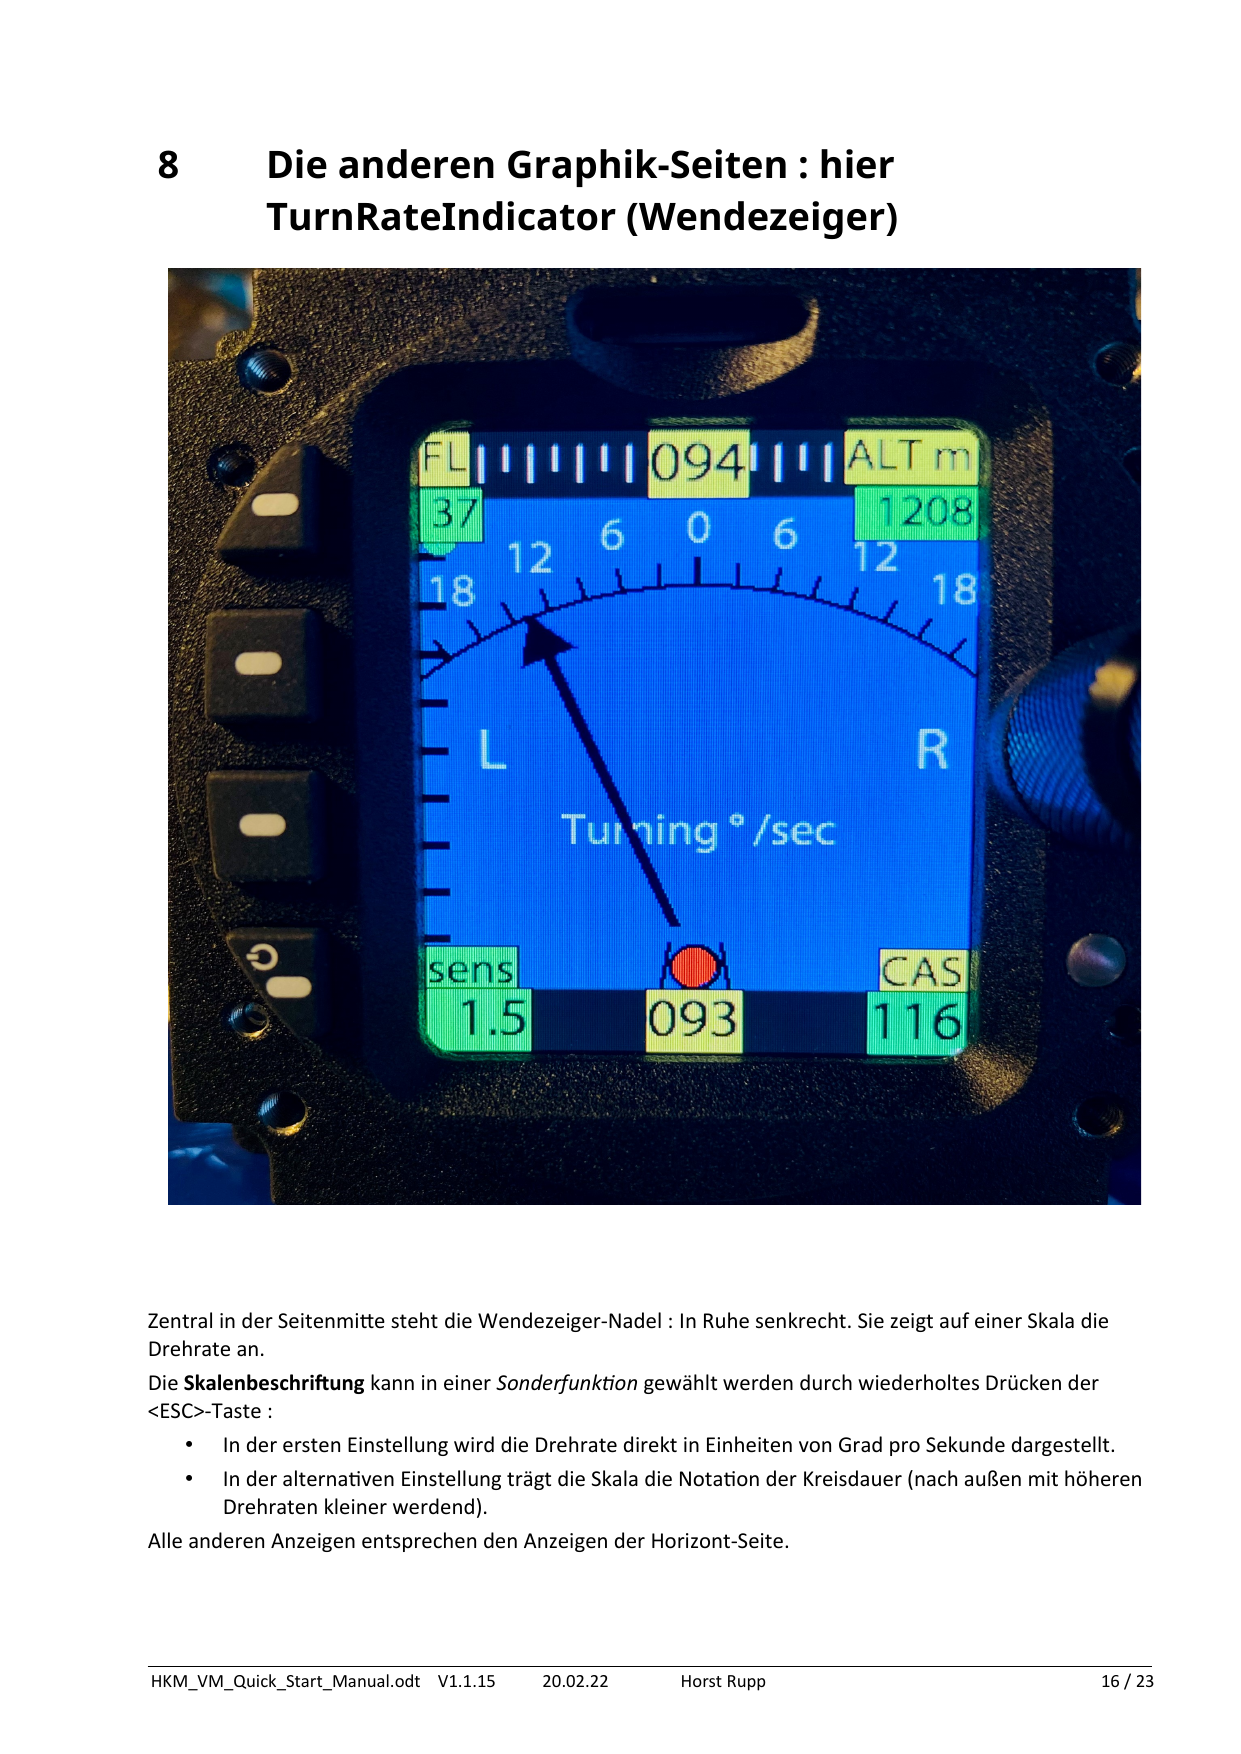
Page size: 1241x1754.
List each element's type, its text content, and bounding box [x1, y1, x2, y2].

text Zentral in der Seitenmitte steht die Wendezeiger-Nadel : In Ruhe senkrecht. Sie zeigt auf einer Skala die Drehrate an. [148, 1306, 1152, 1362]
list In der ersten Einstellung wird die Drehrate direkt in Einheiten von Grad pro Sekunde dargestellt. [185, 1430, 1152, 1458]
text Alle anderen Anzeigen entsprechen den Anzeigen der Horizont-Seite. [148, 1526, 1152, 1554]
text Die Skalenbeschriftung kann in einer Sonderfunktion gewählt werden durch wiederholtes Drücken der <ESC>-Taste : [148, 1368, 1152, 1424]
picture [168, 268, 1142, 1205]
subtitle Die anderen Graphik-Seiten : hier TurnRateIndicator (Wendezeiger) [148, 138, 1128, 242]
list In der alternativen Einstellung trägt die Skala die Notation der Kreisdauer (nach außen mit höheren Drehraten kleiner werdend). [185, 1464, 1152, 1520]
